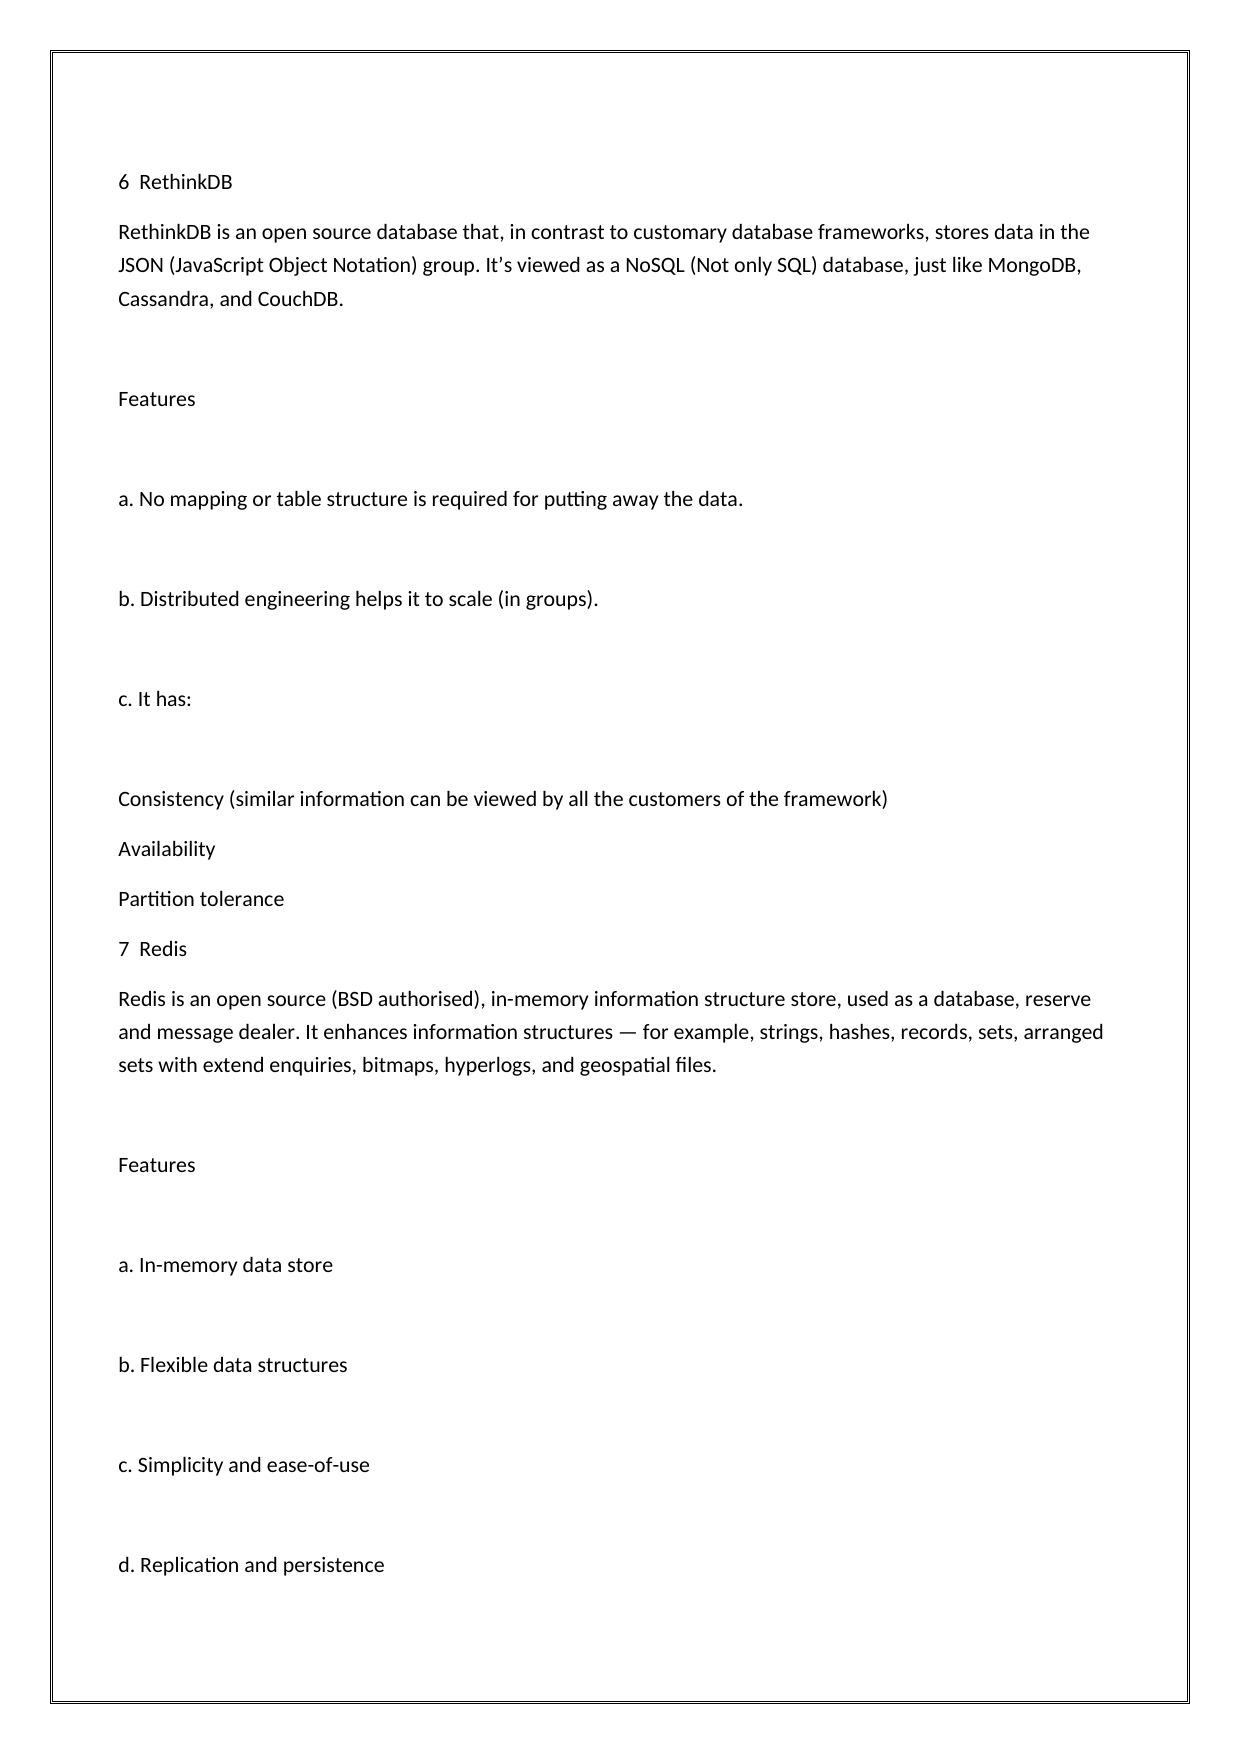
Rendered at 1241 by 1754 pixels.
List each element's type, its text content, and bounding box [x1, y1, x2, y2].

text a. No mapping or table structure is required for putting away the data. [118, 485, 1122, 511]
text Consistency (similar information can be viewed by all the customers of the framework) [118, 785, 1122, 811]
text RethinkDB is an open source database that, in contrast to customary database frameworks, stores data in the JSON (JavaScript Object Notation) group. It’s viewed as a NoSQL (Not only SQL) database, just like MongoDB, Cassandra, and CouchDB. [118, 218, 1122, 311]
text 6 RethinkDB [118, 168, 1122, 195]
text b. Flexible data structures [118, 1351, 1122, 1378]
text Availability [118, 835, 1122, 861]
text Features [118, 385, 1122, 411]
text d. Replication and persistence [118, 1551, 1122, 1578]
text Features [118, 1151, 1122, 1178]
text b. Distributed engineering helps it to scale (in groups). [118, 585, 1122, 611]
text c. Simplicity and ease-of-use [118, 1451, 1122, 1478]
text Redis is an open source (BSD authorised), in-memory information structure store, used as a database, reserve and message dealer. It enhances information structures — for example, strings, hashes, records, sets, arranged sets with extend enquiries, bitmaps, hyperlogs, and geospatial files. [118, 985, 1122, 1078]
text 7 Redis [118, 935, 1122, 961]
text c. It has: [118, 685, 1122, 711]
text Partition tolerance [118, 885, 1122, 911]
text a. In-memory data store [118, 1251, 1122, 1278]
